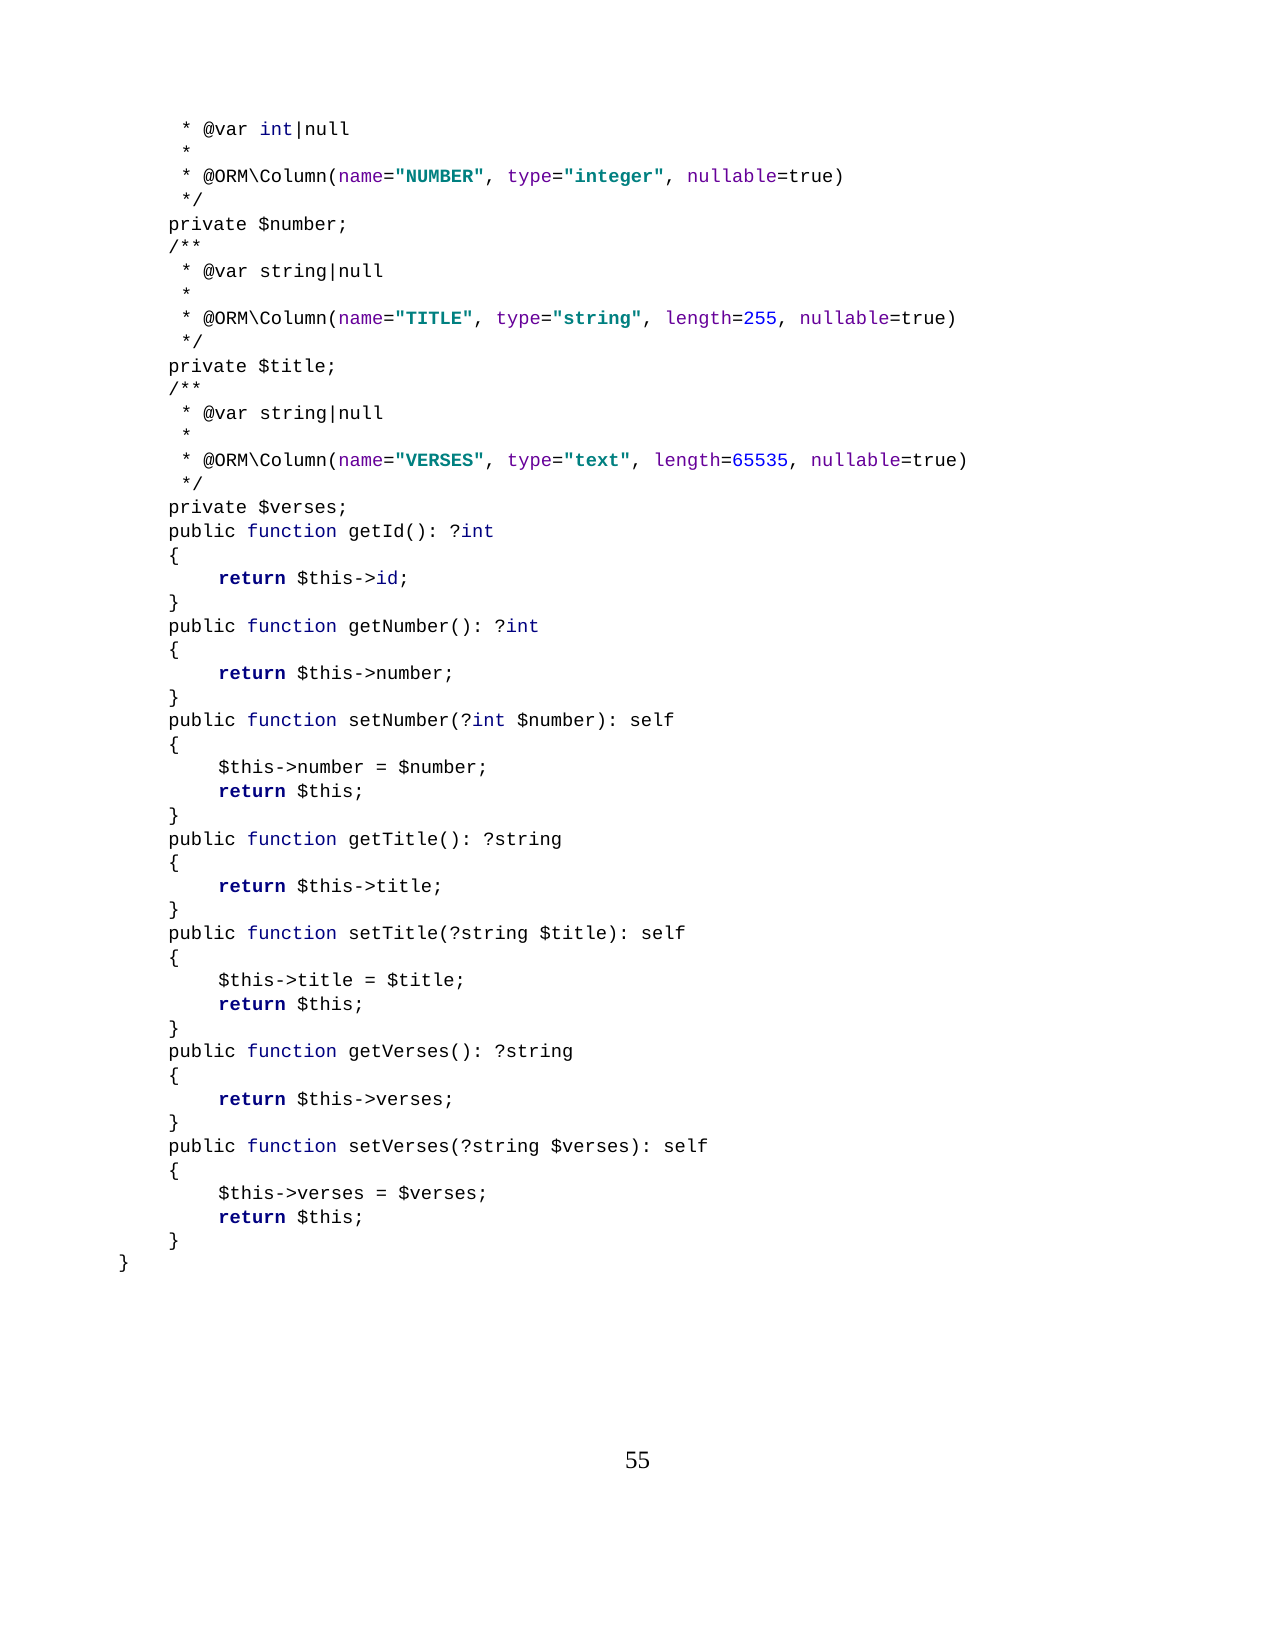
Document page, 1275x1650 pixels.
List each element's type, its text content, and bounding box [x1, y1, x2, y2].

text /** [118, 378, 1157, 402]
text { [118, 733, 1157, 757]
text * @ORM\Column(name="NUMBER", type="integer", nullable=true) [118, 165, 1157, 189]
text * [118, 426, 1157, 449]
text * [118, 284, 1157, 307]
text public function setVerses(?string $verses): self [118, 1135, 1157, 1158]
text * [118, 142, 1157, 165]
text return $this->title; [118, 875, 1157, 898]
text public function getTitle(): ?string [118, 827, 1157, 851]
text return $this->number; [118, 662, 1157, 686]
text } [118, 898, 1157, 922]
text /** [118, 236, 1157, 260]
text */ [118, 189, 1157, 213]
text } [118, 686, 1157, 709]
text public function getNumber(): ?int [118, 615, 1157, 638]
text { [118, 1158, 1157, 1182]
text } [118, 804, 1157, 827]
text * @var string|null [118, 260, 1157, 284]
text * @var int|null [118, 118, 1157, 142]
text public function getVerses(): ?string [118, 1040, 1157, 1064]
text return $this; [118, 780, 1157, 804]
text private $title; [118, 354, 1157, 378]
text return $this->id; [118, 567, 1157, 591]
text public function setTitle(?string $title): self [118, 922, 1157, 946]
text } [118, 1253, 1157, 1274]
text } [118, 1229, 1157, 1253]
text return $this; [118, 993, 1157, 1017]
text * @ORM\Column(name="VERSES", type="text", length=65535, nullable=true) [118, 449, 1157, 473]
text */ [118, 331, 1157, 354]
text public function getId(): ?int [118, 520, 1157, 544]
text $this->number = $number; [118, 757, 1157, 780]
text { [118, 1064, 1157, 1088]
text } [118, 591, 1157, 615]
text $this->title = $title; [118, 969, 1157, 993]
text $this->verses = $verses; [118, 1182, 1157, 1206]
text } [118, 1111, 1157, 1135]
text return $this->verses; [118, 1088, 1157, 1111]
text private $number; [118, 213, 1157, 236]
text { [118, 544, 1157, 567]
text private $verses; [118, 496, 1157, 520]
text public function setNumber(?int $number): self [118, 709, 1157, 733]
text } [118, 1017, 1157, 1040]
text return $this; [118, 1206, 1157, 1229]
text * @ORM\Column(name="TITLE", type="string", length=255, nullable=true) [118, 307, 1157, 331]
text */ [118, 473, 1157, 496]
text { [118, 946, 1157, 969]
text { [118, 851, 1157, 875]
text * @var string|null [118, 402, 1157, 426]
text { [118, 638, 1157, 662]
